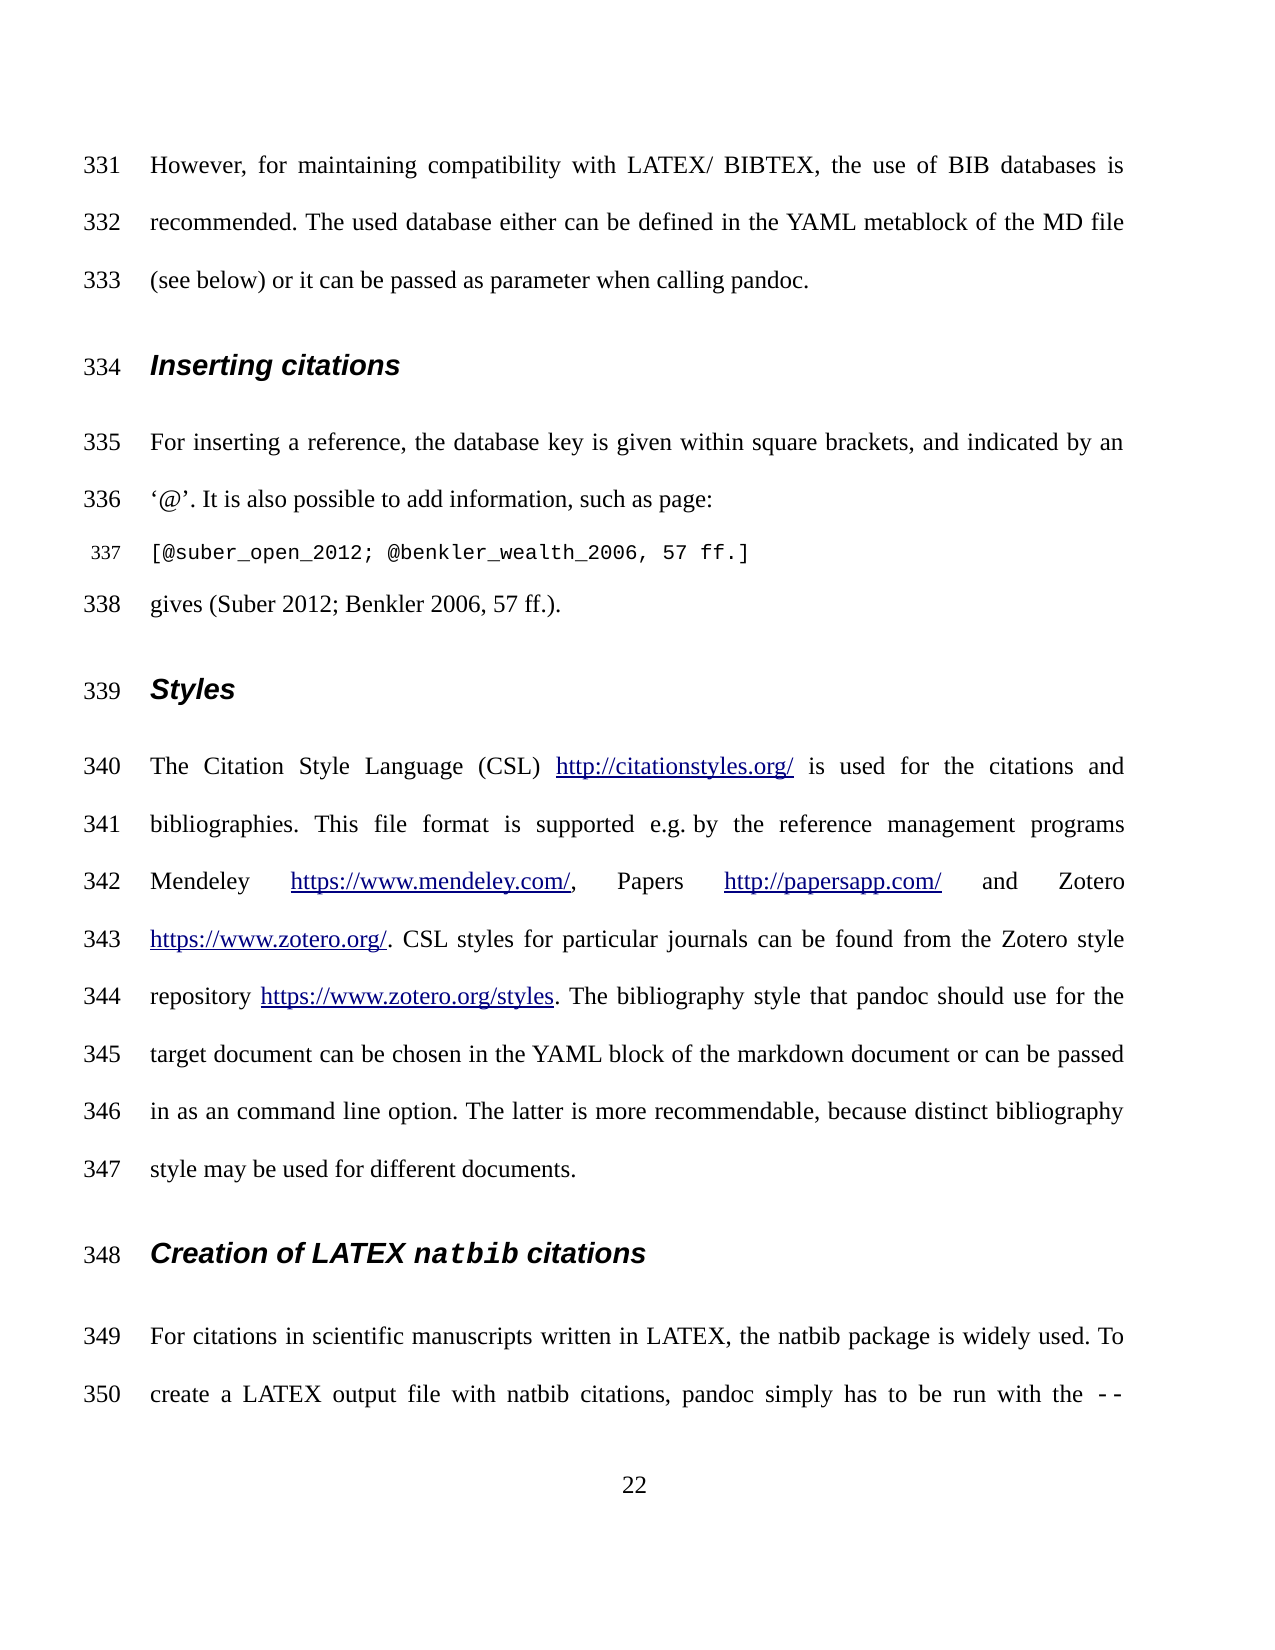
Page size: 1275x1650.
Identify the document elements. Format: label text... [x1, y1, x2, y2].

text For citations in scientific manuscripts written in LATEX, the natbib package is widely used. To create a LATEX output file with natbib citations, pandoc simply has to be run with the [150, 1321, 1125, 1409]
subtitle Styles [150, 672, 1125, 705]
text The Citation Style Language (CSL) http://citationstyles.org/ is used for the citations and bibliographies. This file format is supported e.g. by the reference management programs Mendeley https://www.mendeley.com/, Papers http://papersapp.com/ and Zotero https://www.zotero.org/. CSL styles for particular journals can be found from the Zotero style repository https://www.zotero.org/styles. The bibliography style that pandoc should use for the target document can be chosen in the YAML block of the markdown document or can be passed in as an command line option. The latter is more recommendable, because distinct bibliography style may be used for different documents. [150, 751, 1125, 1183]
text [@suber_open_2012; @benkler_wealth_2006, 57 ff.] [150, 542, 1125, 566]
subtitle Creation of LATEX natbib citations [150, 1236, 1125, 1273]
subtitle Inserting citations [150, 347, 1125, 381]
text However, for maintaining compatibility with LATEX/ BIBTEX, the use of BIB databases is recommended. The used database either can be defined in the YAML metablock of the MD file (see below) or it can be passed as parameter when calling pandoc. [150, 150, 1125, 294]
text For inserting a reference, the database key is given within square brackets, and indicated by an ‘@’. It is also possible to add information, such as page: [150, 427, 1125, 513]
text gives (Suber 2012; Benkler 2006, 57 ff.). [150, 589, 1125, 618]
